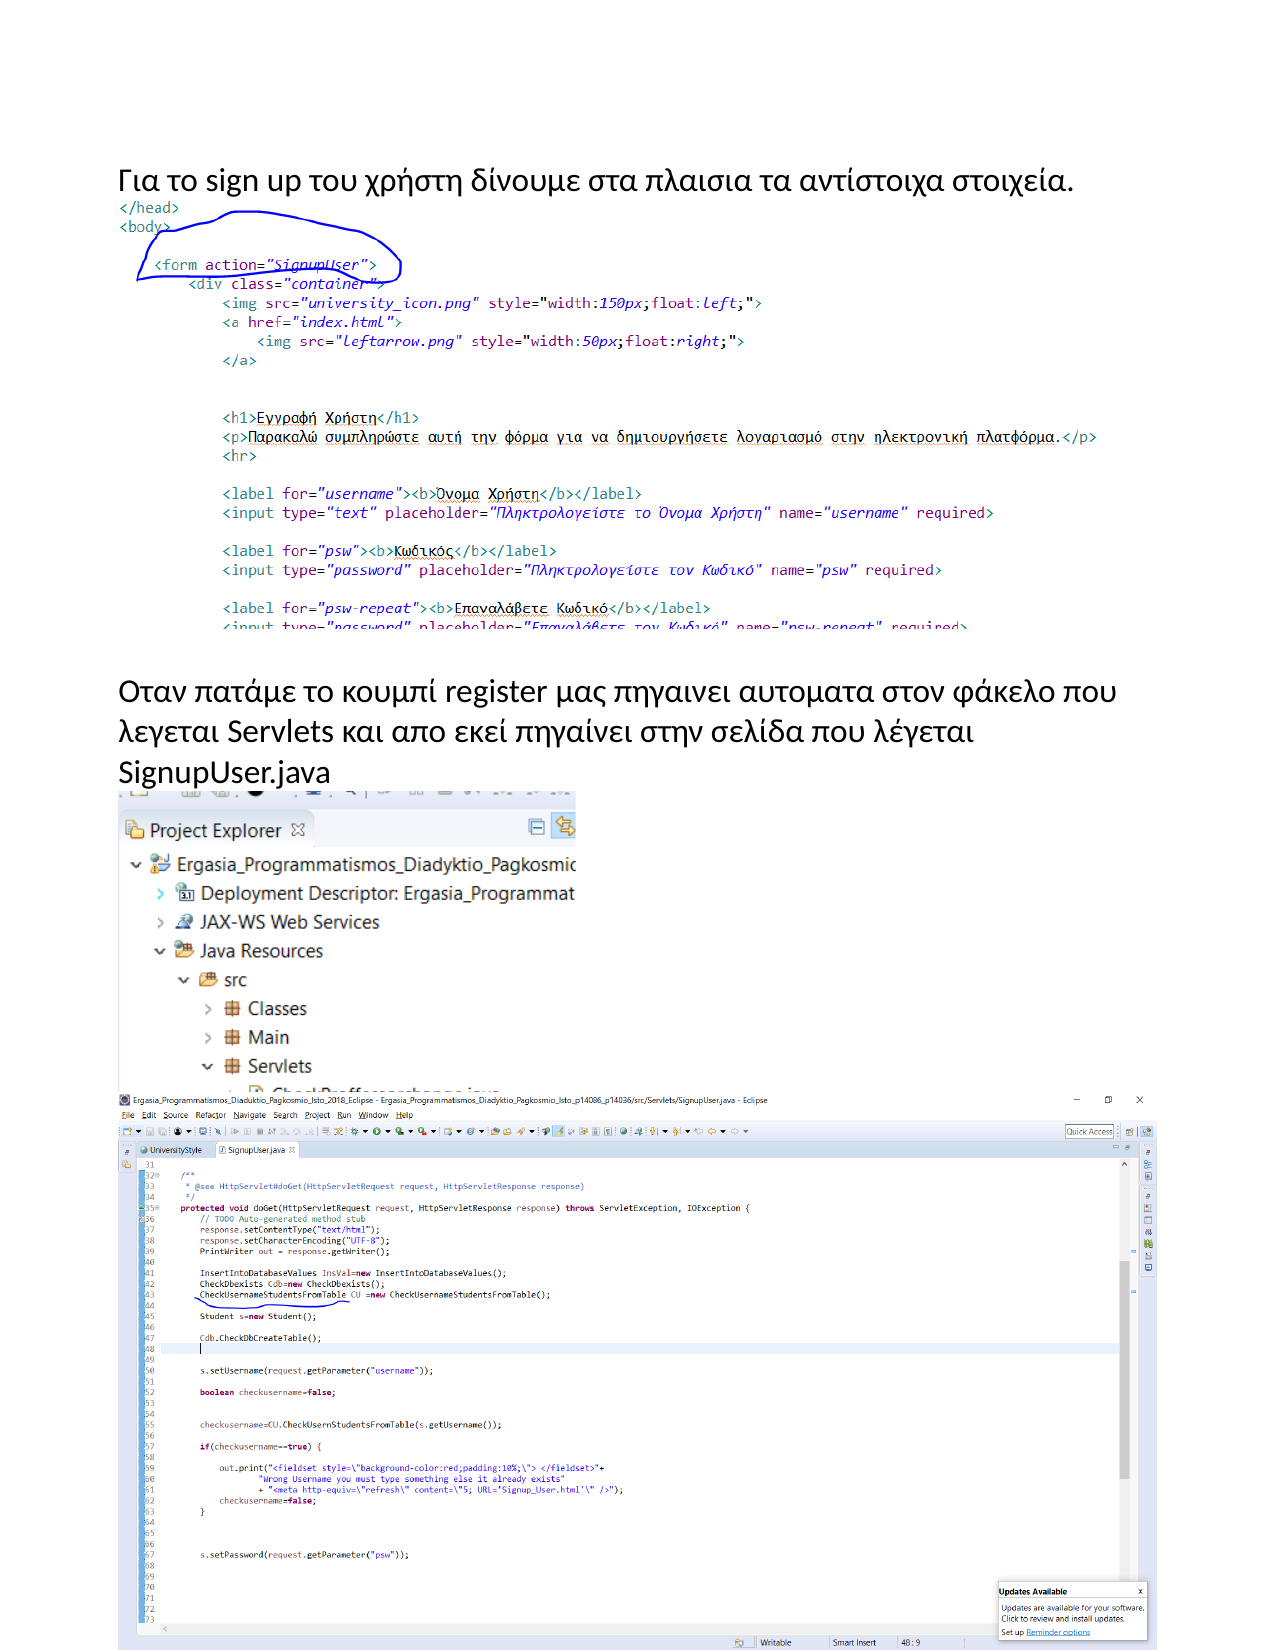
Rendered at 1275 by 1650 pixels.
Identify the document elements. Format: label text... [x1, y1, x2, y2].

text Για το sign up του χρήστη δίνουμε στα πλαισια τα αντίστοιχα στοιχεία. [118, 159, 1157, 199]
picture [118, 199, 1157, 629]
picture [118, 791, 1157, 1650]
text Οταν πατάμε το κουμπί register μας πηγαινει αυτοματα στον φάκελο που λεγεται Servlets και απο εκεί πηγαίνει στην σελίδα που λέγεται SignupUser.java [118, 670, 1157, 792]
